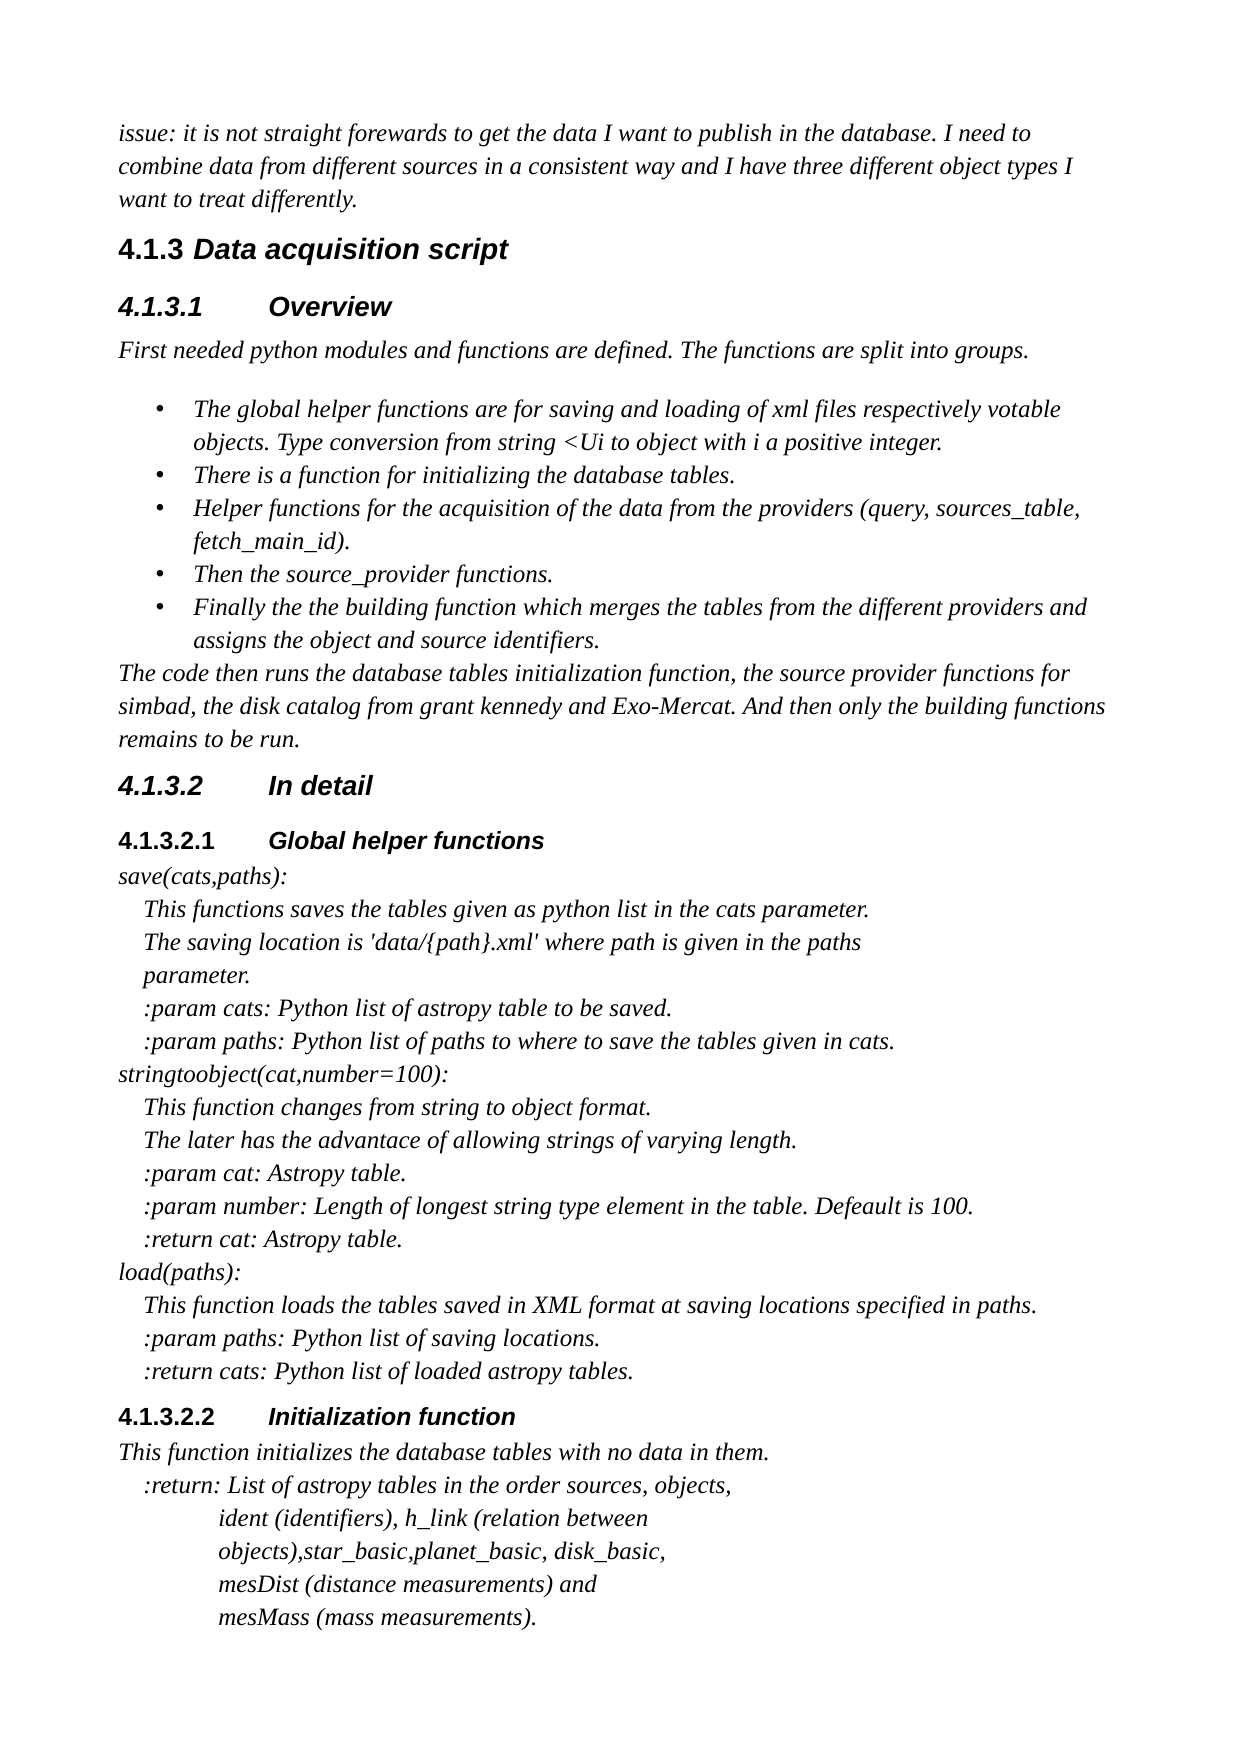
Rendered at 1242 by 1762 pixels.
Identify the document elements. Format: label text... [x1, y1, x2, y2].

text :return cat: Astropy table. [118, 1224, 1124, 1253]
text The saving location is 'data/{path}.xml' where path is given in the paths [118, 927, 1124, 956]
list There is a function for initializing the database tables. [156, 460, 1124, 488]
text The later has the advantace of allowing strings of varying length. [118, 1125, 1124, 1154]
text This function initializes the database tables with no data in them. [118, 1437, 1124, 1465]
text :param cat: Astropy table. [118, 1158, 1124, 1187]
text save(cats,paths): [118, 861, 1124, 890]
text This function loads the tables saved in XML format at saving locations specified in paths. [118, 1290, 1124, 1319]
text The code then runs the database tables initialization function, the source provider functions for simbad, the disk catalog from grant kennedy and Exo-Mercat. And then only the building functions remains to be run. [118, 658, 1124, 753]
text First needed python modules and functions are defined. The functions are split into groups. [118, 335, 1124, 364]
list Finally the the building function which merges the tables from the different providers and assigns the object and source identifiers. [156, 592, 1124, 653]
text issue: it is not straight forewards to get the data I want to publish in the database. I need to combine data from different sources in a consistent way and I have three different object types I want to treat differently. [118, 118, 1124, 213]
subtitle Global helper functions [118, 826, 1124, 855]
text :param number: Length of longest string type element in the table. Defeault is 100. [118, 1191, 1124, 1220]
text stringtoobject(cat,number=100): [118, 1059, 1124, 1088]
subtitle In detail [118, 769, 1124, 801]
text :return: List of astropy tables in the order sources, objects, [118, 1470, 1124, 1498]
text objects),star_basic,planet_basic, disk_basic, [118, 1536, 1124, 1564]
text :param paths: Python list of paths to where to save the tables given in cats. [118, 1026, 1124, 1055]
text ident (identifiers), h_link (relation between [118, 1503, 1124, 1531]
text parameter. [118, 960, 1124, 989]
list Then the source_provider functions. [156, 559, 1124, 587]
text :return cats: Python list of loaded astropy tables. [118, 1356, 1124, 1385]
subtitle Initialization function [118, 1402, 1124, 1430]
list Helper functions for the acquisition of the data from the providers (query, sources_table, fetch_main_id). [156, 493, 1124, 554]
list The global helper functions are for saving and loading of xml files respectively votable objects. Type conversion from string <Ui to object with i a positive integer. [156, 394, 1124, 455]
text mesMass (mass measurements). [118, 1602, 1124, 1631]
text :param paths: Python list of saving locations. [118, 1323, 1124, 1352]
text :param cats: Python list of astropy table to be saved. [118, 993, 1124, 1022]
text load(paths): [118, 1257, 1124, 1286]
text This function changes from string to object format. [118, 1092, 1124, 1121]
text This functions saves the tables given as python list in the cats parameter. [118, 894, 1124, 923]
subtitle Data acquisition script [118, 232, 1124, 266]
subtitle Overview [118, 291, 1124, 322]
text mesDist (distance measurements) and [118, 1569, 1124, 1597]
